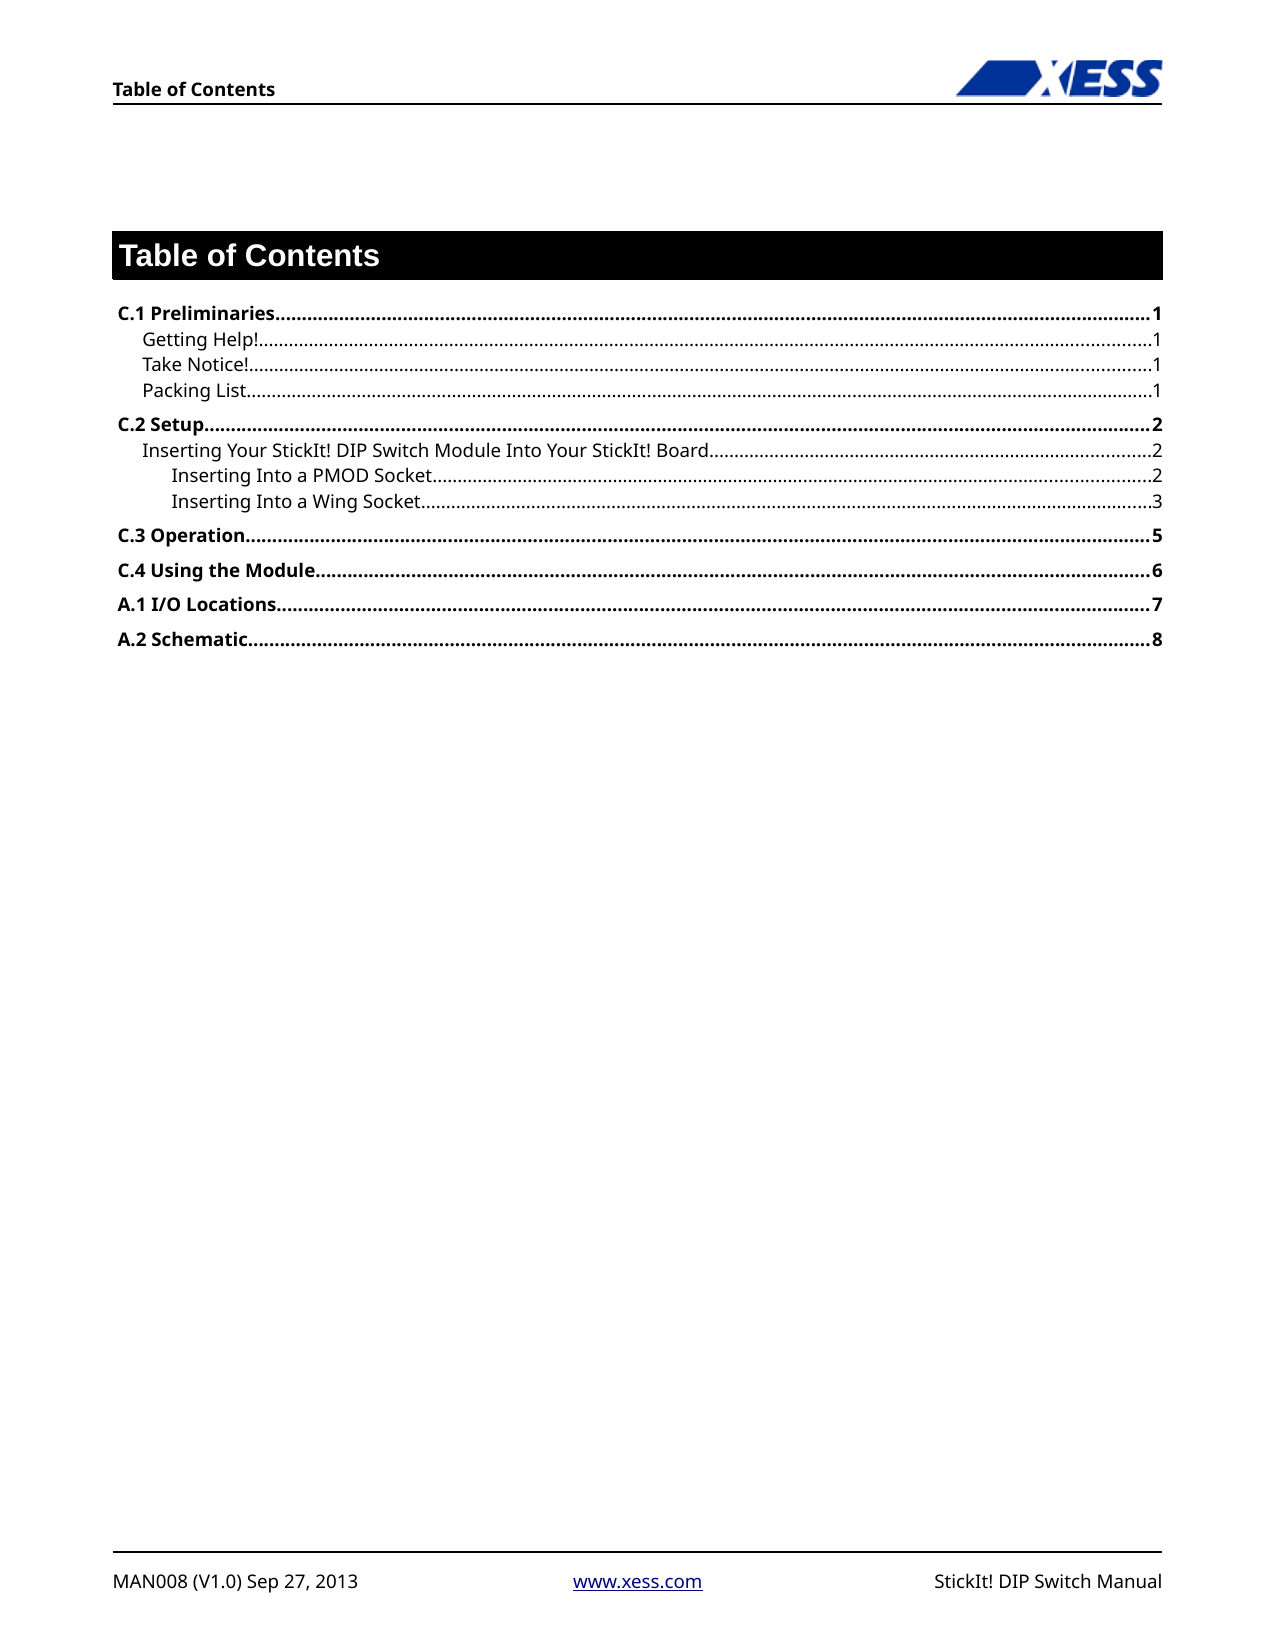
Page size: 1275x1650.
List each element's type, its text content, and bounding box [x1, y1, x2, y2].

text Inserting Your StickIt! DIP Switch Module Into Your StickIt! Board 2 [142, 437, 1162, 462]
text Take Notice! 1 [142, 351, 1162, 377]
text C.3 Operation 5 [112, 522, 1162, 548]
subtitle Table of Contents [114, 232, 1162, 279]
text Packing List 1 [142, 377, 1162, 402]
text C.2 Setup 2 [112, 411, 1162, 437]
text Inserting Into a PMOD Socket 2 [171, 462, 1162, 488]
text Inserting Into a Wing Socket 3 [171, 488, 1162, 513]
text Getting Help! 1 [142, 326, 1162, 351]
picture [955, 60, 1163, 97]
text C.4 Using the Module 6 [112, 557, 1162, 582]
text A.1 I/O Locations 7 [112, 591, 1162, 617]
text C.1 Preliminaries 1 [112, 300, 1162, 326]
text A.2 Schematic 8 [112, 626, 1162, 651]
